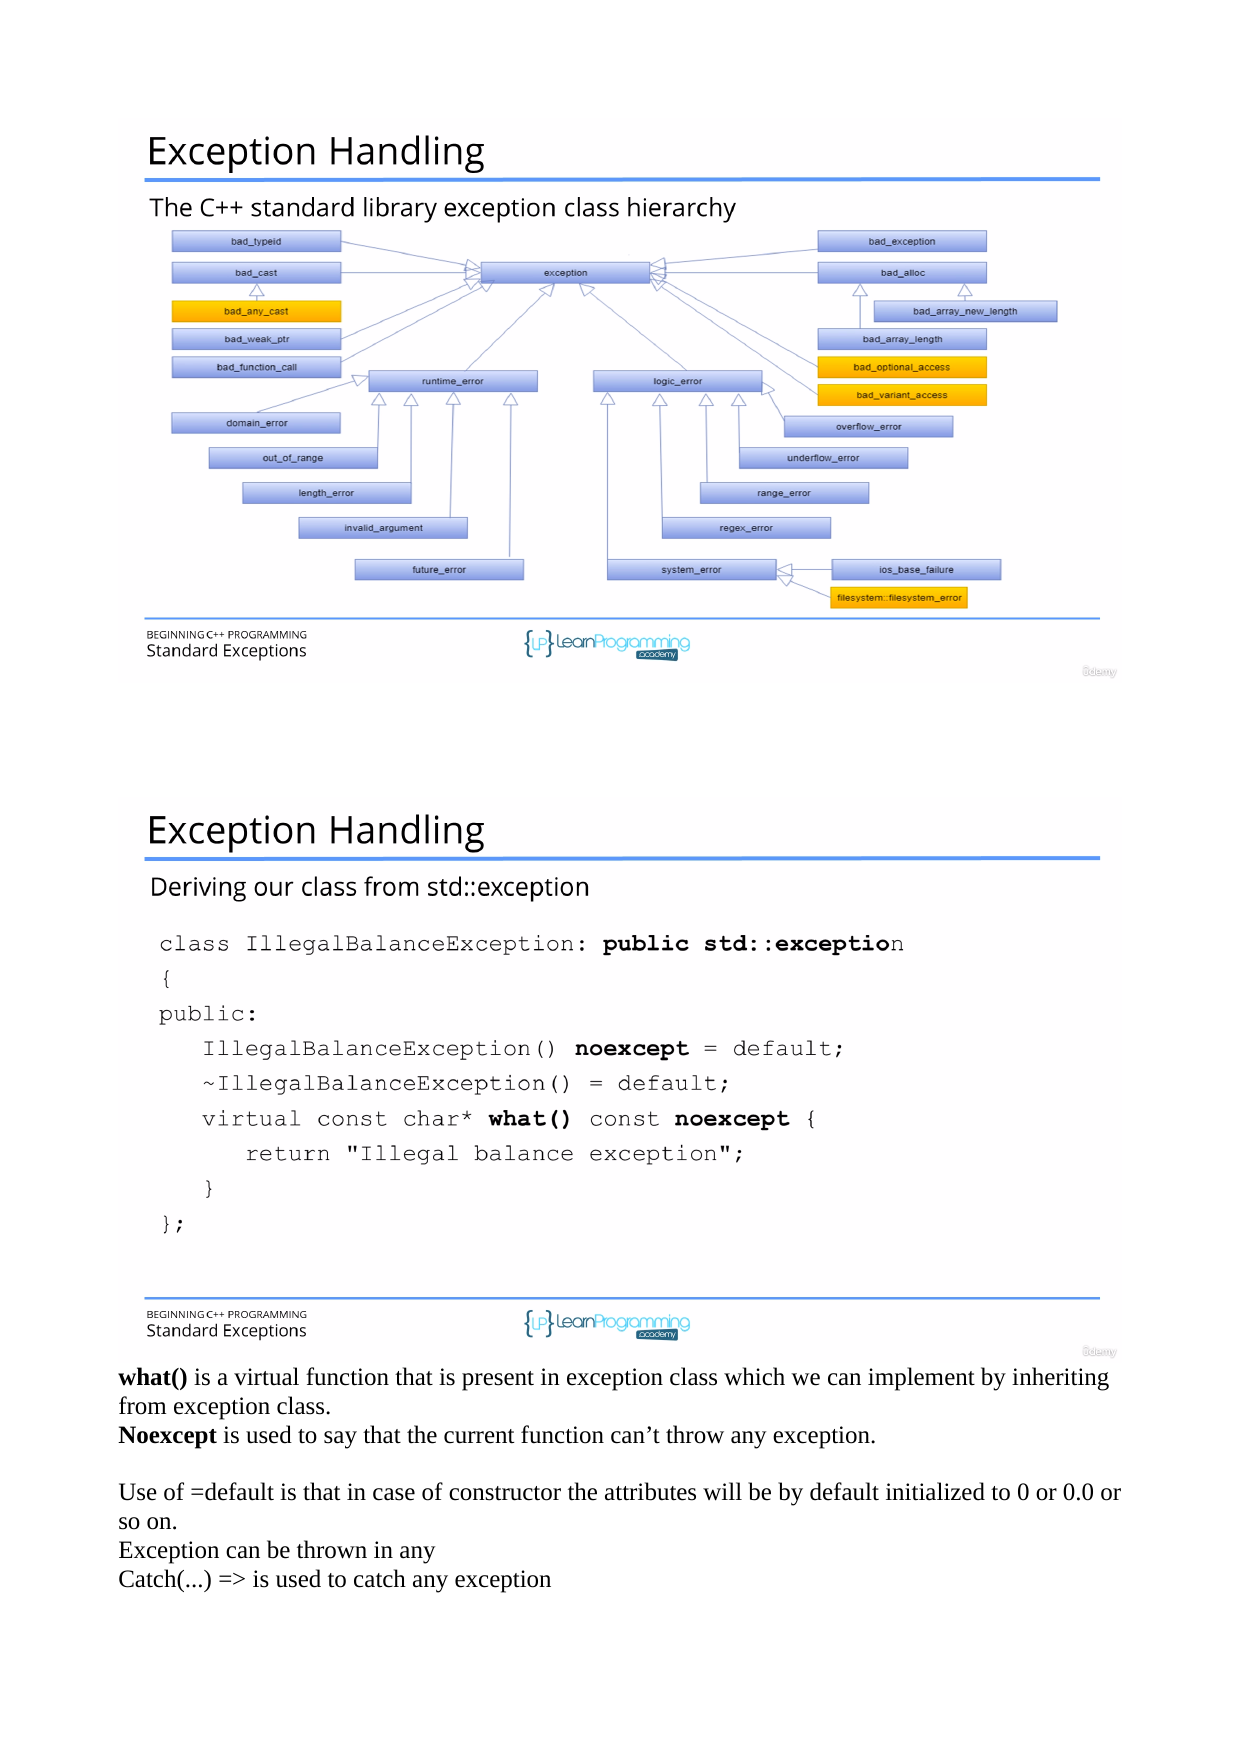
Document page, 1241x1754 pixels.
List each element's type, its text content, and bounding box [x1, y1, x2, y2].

text Use of =default is that in case of constructor the attributes will be by default initialized to 0 or 0.0 or so on. [118, 1477, 1122, 1535]
picture [118, 118, 1123, 683]
text Catch(...) => is used to catch any exception [118, 1564, 1122, 1592]
text what() is a virtual function that is present in exception class which we can implement by inheriting from exception class. [118, 1363, 1122, 1420]
text Noexcept is used to say that the current function can’t throw any exception. [118, 1420, 1122, 1449]
picture [118, 797, 1123, 1363]
text Exception can be thrown in any [118, 1535, 1122, 1564]
